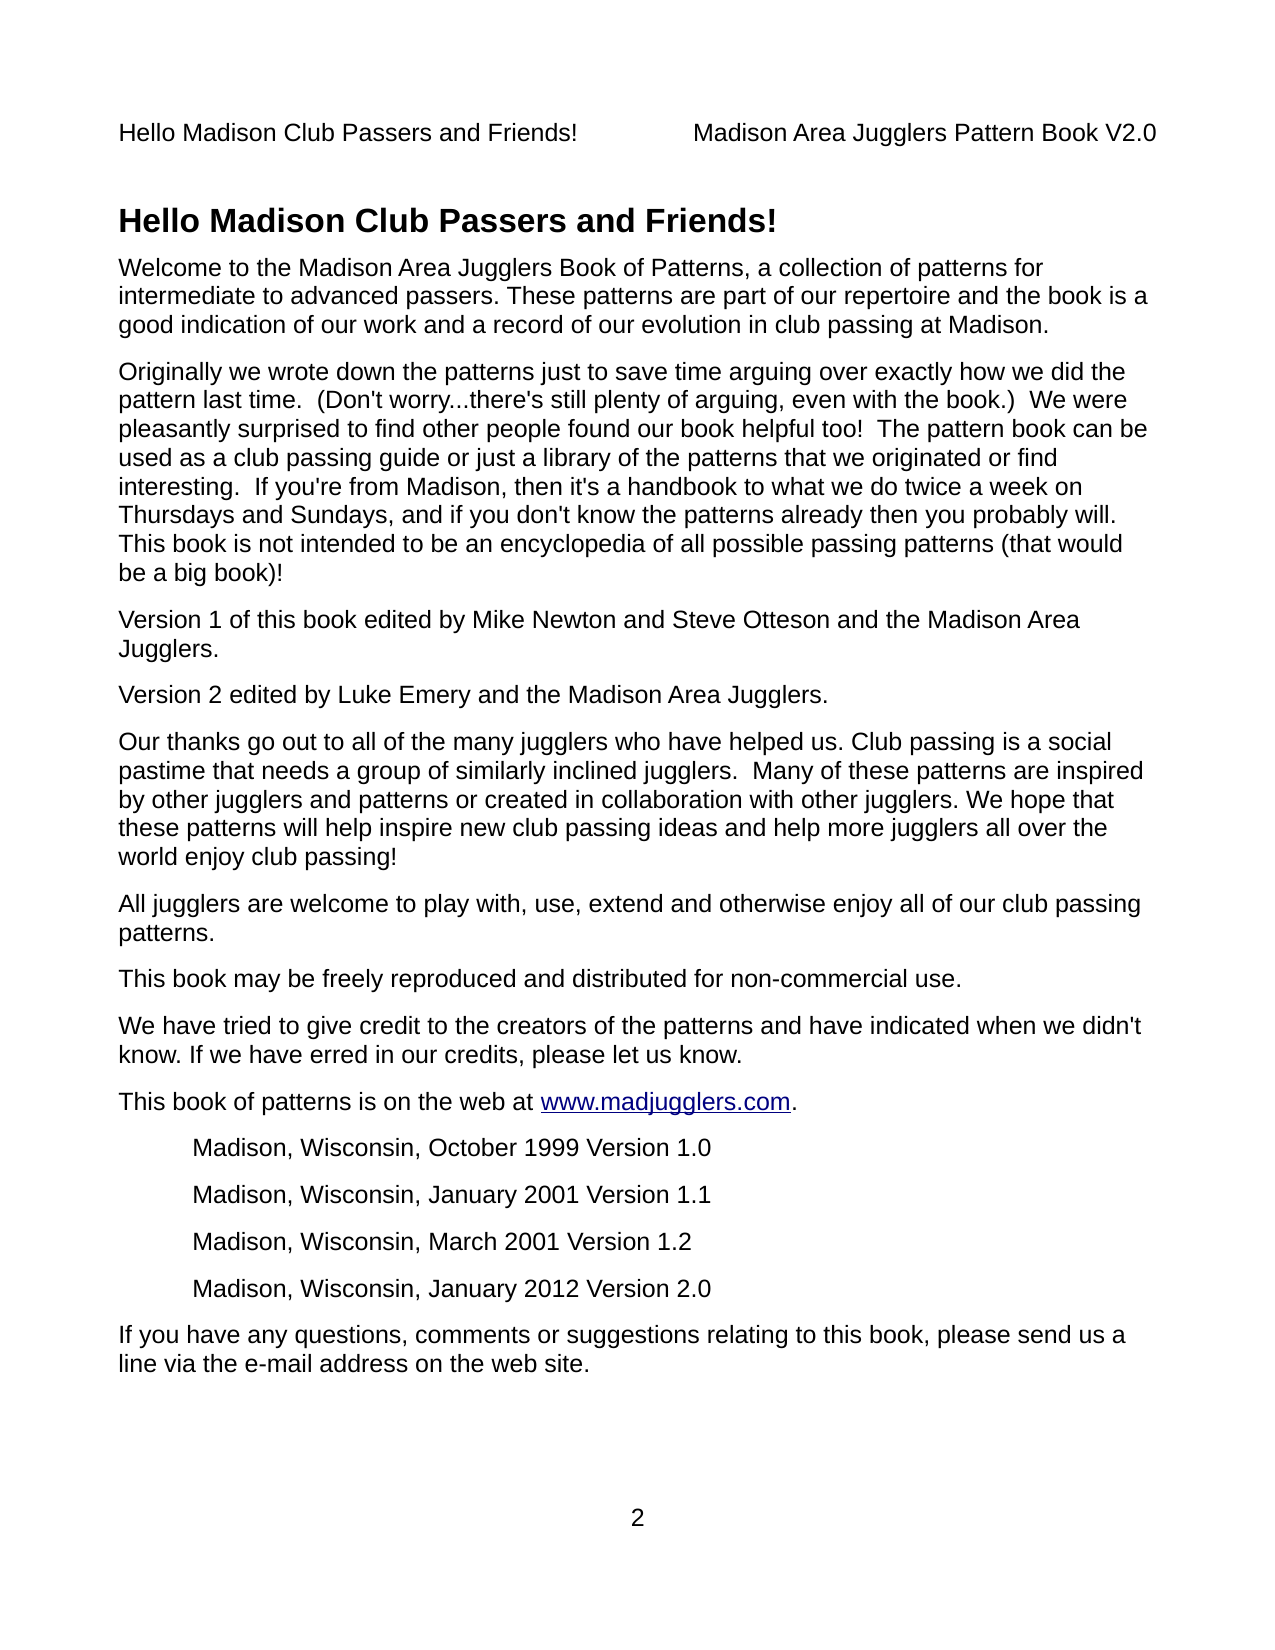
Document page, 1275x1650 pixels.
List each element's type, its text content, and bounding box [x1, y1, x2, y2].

text Version 2 edited by Luke Emery and the Madison Area Jugglers. [118, 680, 1157, 709]
text Madison, Wisconsin, January 2012 Version 2.0 [192, 1274, 1157, 1302]
text Our thanks go out to all of the many jugglers who have helped us. Club passing is a social pastime that needs a group of similarly inclined jugglers. Many of these patterns are inspired by other jugglers and patterns or created in collaboration with other jugglers. We hope that these patterns will help inspire new club passing ideas and help more jugglers all over the world enjoy club passing! [118, 727, 1157, 871]
text Version 1 of this book edited by Mike Newton and Steve Otteson and the Madison Area Jugglers. [118, 605, 1157, 662]
text This book of patterns is on the web at www.madjugglers.com. [118, 1087, 1157, 1115]
text All jugglers are welcome to play with, use, extend and otherwise enjoy all of our club passing patterns. [118, 889, 1157, 946]
text This book may be freely reproduced and distributed for non-commercial use. [118, 964, 1157, 993]
text Madison, Wisconsin, October 1999 Version 1.0 [192, 1133, 1157, 1162]
text Welcome to the Madison Area Jugglers Book of Patterns, a collection of patterns for intermediate to advanced passers. These patterns are part of our repertoire and the book is a good indication of our work and a record of our evolution in club passing at Madison. [118, 252, 1157, 339]
text Originally we wrote down the patterns just to save time arguing over exactly how we did the pattern last time. (Don't worry...there's still plenty of arguing, even with the book.) We were pleasantly surprised to find other people found our book helpful too! The pattern book can be used as a club passing guide or just a library of the patterns that we originated or find interesting. If you're from Madison, then it's a handbook to what we do twice a week on Thursdays and Sundays, and if you don't know the patterns already then you probably will. This book is not intended to be an encyclopedia of all possible passing patterns (that would be a big book)! [118, 357, 1157, 587]
subtitle Hello Madison Club Passers and Friends! [118, 201, 1157, 240]
text We have tried to give credit to the creators of the patterns and have indicated when we didn't know. If we have erred in our credits, please let us know. [118, 1011, 1157, 1069]
text If you have any questions, comments or suggestions relating to this book, please send us a line via the e-mail address on the web site. [118, 1321, 1157, 1378]
text Madison, Wisconsin, March 2001 Version 1.2 [192, 1227, 1157, 1256]
text Madison, Wisconsin, January 2001 Version 1.1 [192, 1180, 1157, 1209]
